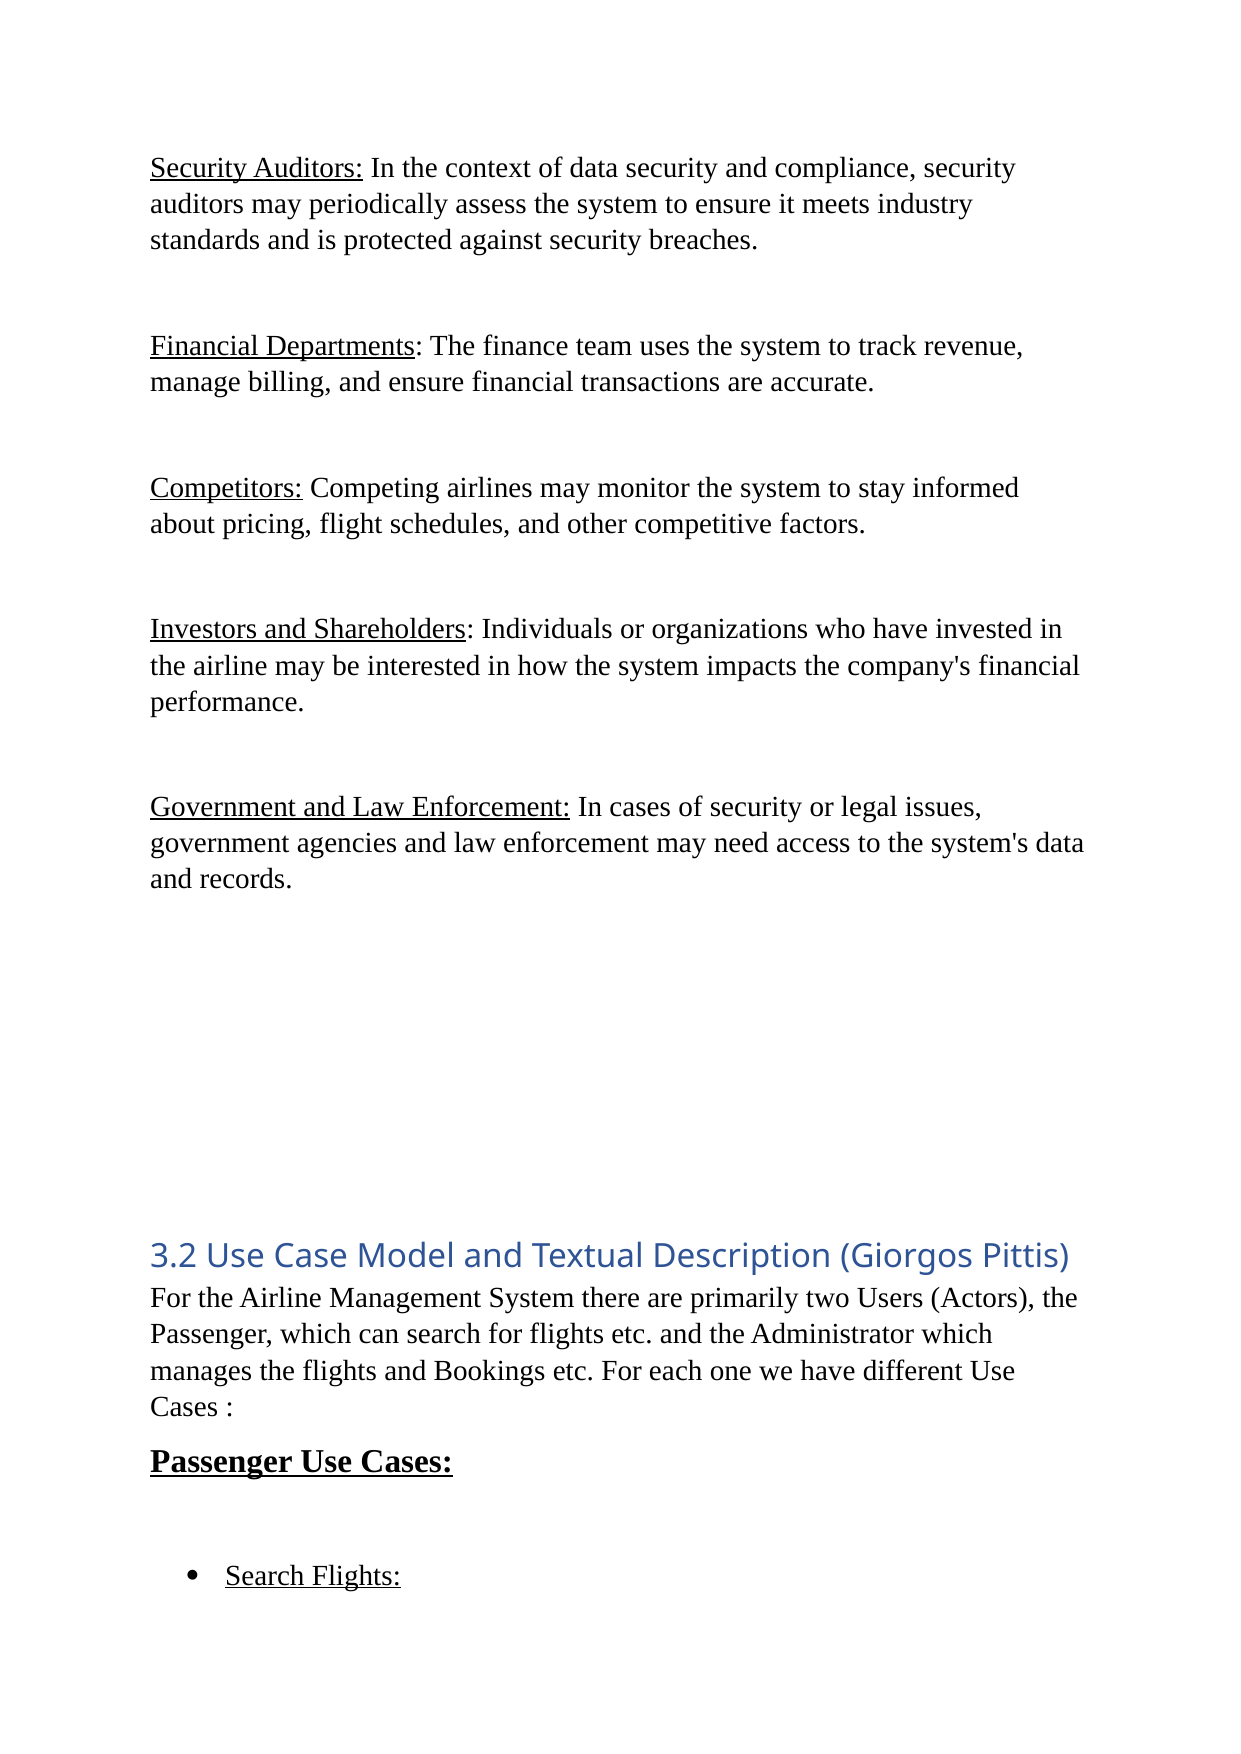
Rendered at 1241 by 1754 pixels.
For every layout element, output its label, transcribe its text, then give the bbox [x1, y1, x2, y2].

text Government and Law Enforcement: In cases of security or legal issues, government agencies and law enforcement may need access to the system's data and records. [150, 789, 1090, 895]
text For the Airline Management System there are primarily two Users (Actors), the Passenger, which can search for flights etc. and the Administrator which manages the flights and Bookings etc. For each one we have different Use Cases : [150, 1280, 1090, 1422]
list Search Flights: [187, 1558, 1090, 1591]
text Passenger Use Cases: [150, 1442, 1090, 1480]
text Investors and Shareholders: Individuals or organizations who have invested in the airline may be interested in how the system impacts the company's financial performance. [150, 611, 1090, 717]
text Financial Departments: The finance team uses the system to track revenue, manage billing, and ensure financial transactions are accurate. [150, 328, 1090, 398]
text Security Auditors: In the context of data security and compliance, security auditors may periodically assess the system to ensure it meets industry standards and is protected against security breaches. [150, 150, 1090, 256]
text Competitors: Competing airlines may monitor the system to stay informed about pricing, flight schedules, and other competitive factors. [150, 470, 1090, 539]
subtitle 3.2 Use Case Model and Textual Description (Giorgos Pittis) [150, 1231, 1090, 1277]
